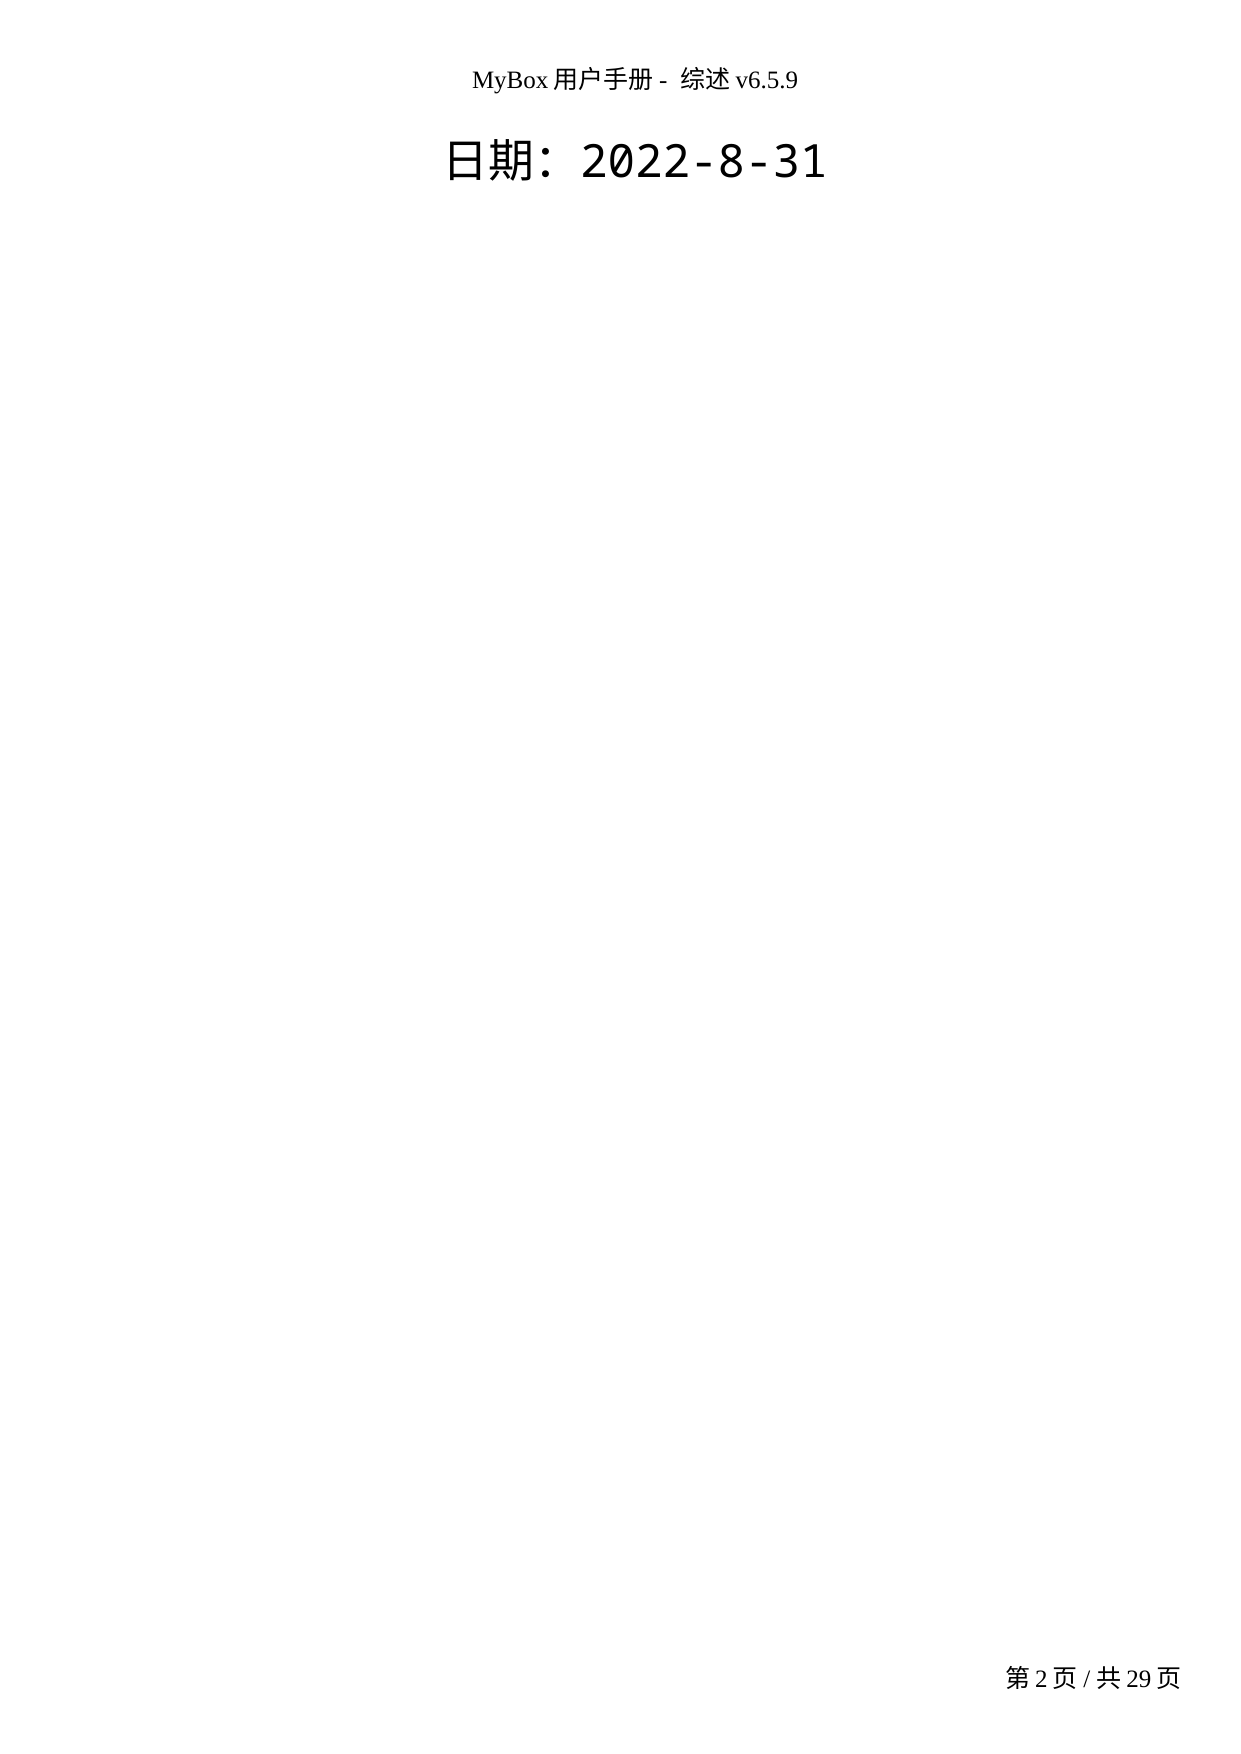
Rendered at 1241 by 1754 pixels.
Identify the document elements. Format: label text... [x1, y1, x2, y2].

text 日期：2022-8-31 [88, 125, 1181, 191]
